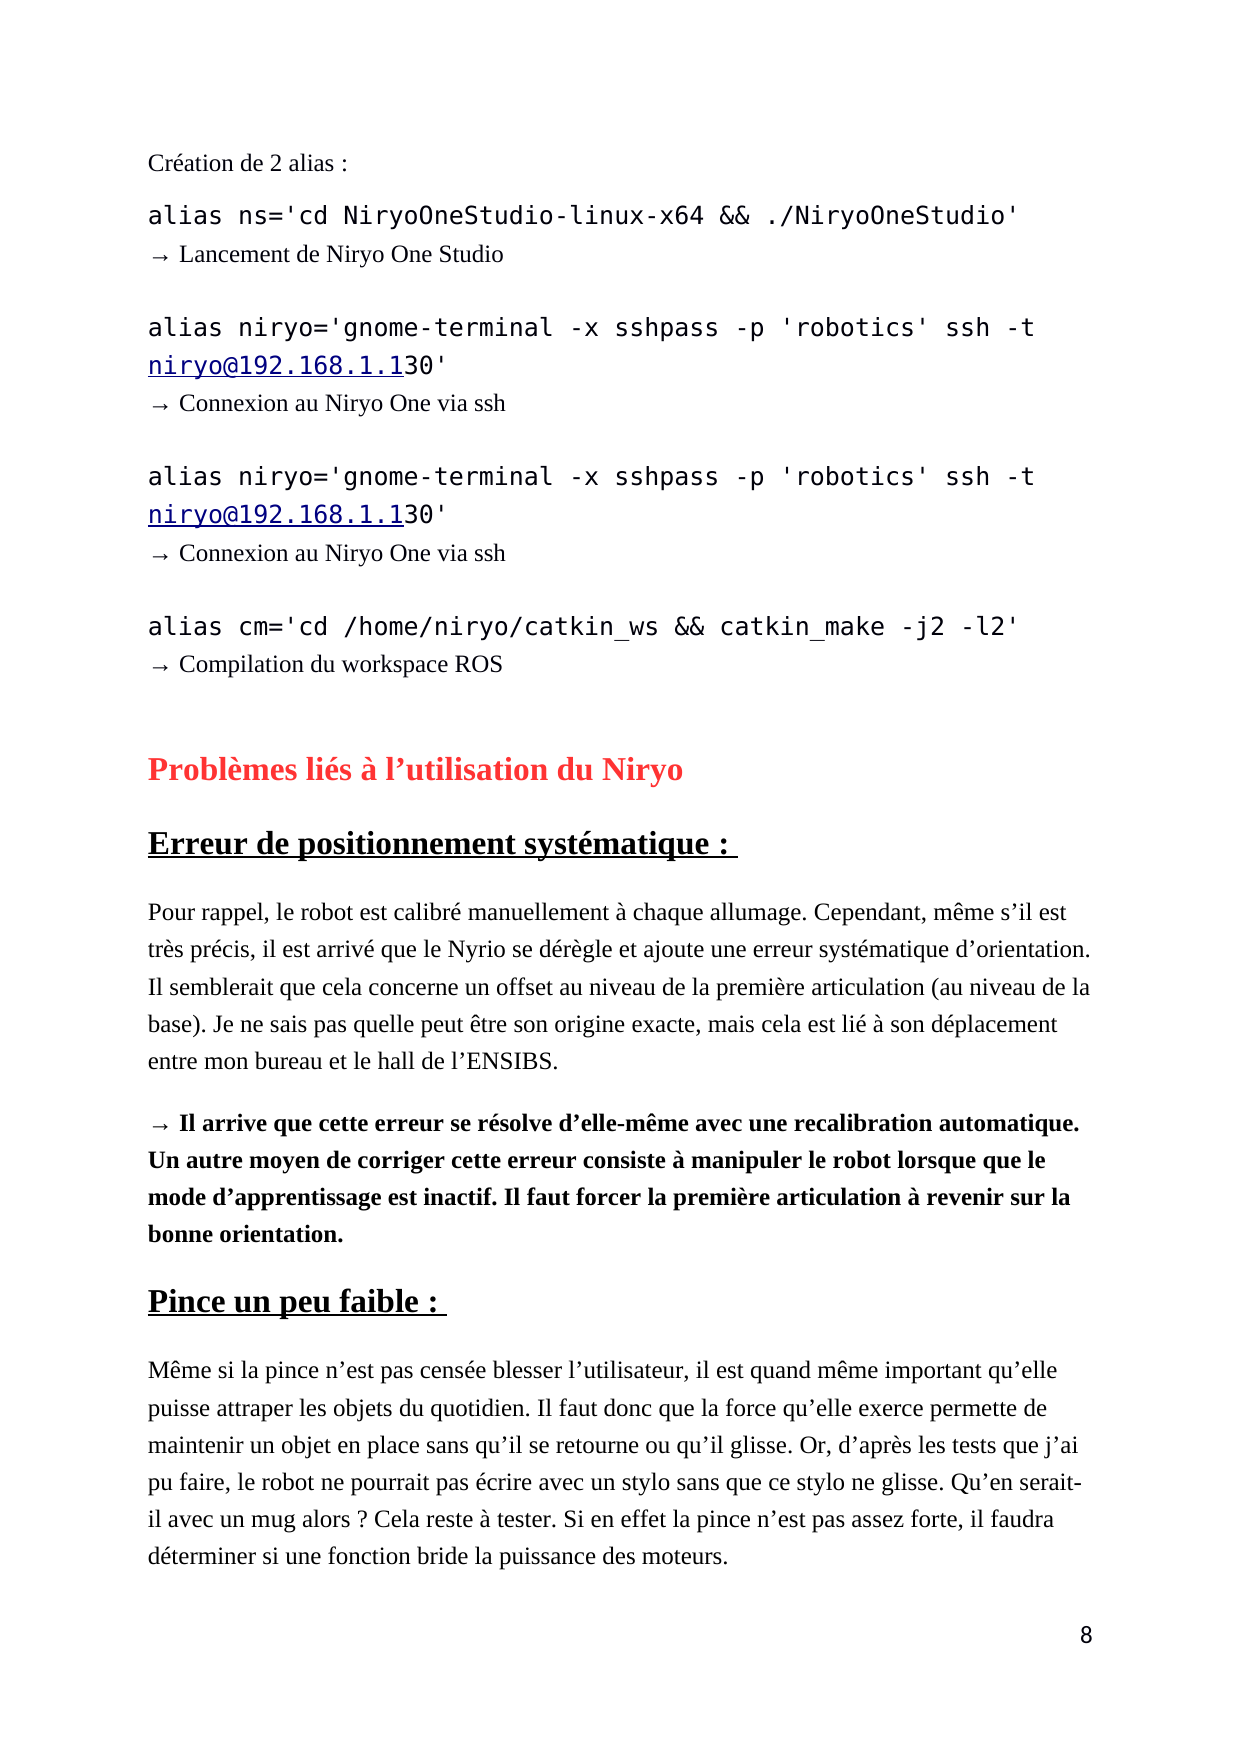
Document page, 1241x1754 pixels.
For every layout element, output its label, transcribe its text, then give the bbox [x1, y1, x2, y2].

text alias cm='cd /home/niryo/catkin_ws && catkin_make -j2 -l2' [148, 612, 1092, 641]
text Pour rappel, le robot est calibré manuellement à chaque allumage. Cependant, même s’il est très précis, il est arrivé que le Nyrio se dérègle et ajoute une erreur systématique d’orientation. Il semblerait que cela concerne un offset au niveau de la première articulation (au niveau de la base). Je ne sais pas quelle peut être son origine exacte, mais cela est lié à son déplacement entre mon bureau et le hall de l’ENSIBS. [148, 897, 1092, 1074]
text → Compilation du workspace ROS [148, 649, 1092, 678]
text → Connexion au Niryo One via ssh [148, 388, 1092, 417]
text alias ns='cd NiryoOneStudio-linux-x64 && ./NiryoOneStudio' [148, 201, 1092, 231]
text Problèmes liés à l’utilisation du Niryo [148, 749, 1092, 787]
text Création de 2 alias : [148, 148, 1092, 176]
text alias niryo='gnome-terminal -x sshpass -p 'robotics' ssh -t niryo@192.168.1.130' [148, 313, 1092, 380]
text → Connexion au Niryo One via ssh [148, 538, 1092, 567]
text Erreur de positionnement systématique : [148, 823, 1092, 861]
text Pince un peu faible : [148, 1281, 1092, 1319]
text Même si la pince n’est pas censée blesser l’utilisateur, il est quand même important qu’elle puisse attraper les objets du quotidien. Il faut donc que la force qu’elle exerce permette de maintenir un objet en place sans qu’il se retourne ou qu’il glisse. Or, d’après les tests que j’ai pu faire, le robot ne pourrait pas écrire avec un stylo sans que ce stylo ne glisse. Qu’en serait-il avec un mug alors ? Cela reste à tester. Si en effet la pince n’est pas assez forte, il faudra déterminer si une fonction bride la puissance des moteurs. [148, 1356, 1092, 1570]
text → Lancement de Niryo One Studio [148, 239, 1092, 268]
text alias niryo='gnome-terminal -x sshpass -p 'robotics' ssh -t niryo@192.168.1.130' [148, 463, 1092, 529]
text → Il arrive que cette erreur se résolve d’elle-même avec une recalibration automatique. Un autre moyen de corriger cette erreur consiste à manipuler le robot lorsque que le mode d’apprentissage est inactif. Il faut forcer la première articulation à revenir sur la bonne orientation. [148, 1108, 1092, 1248]
